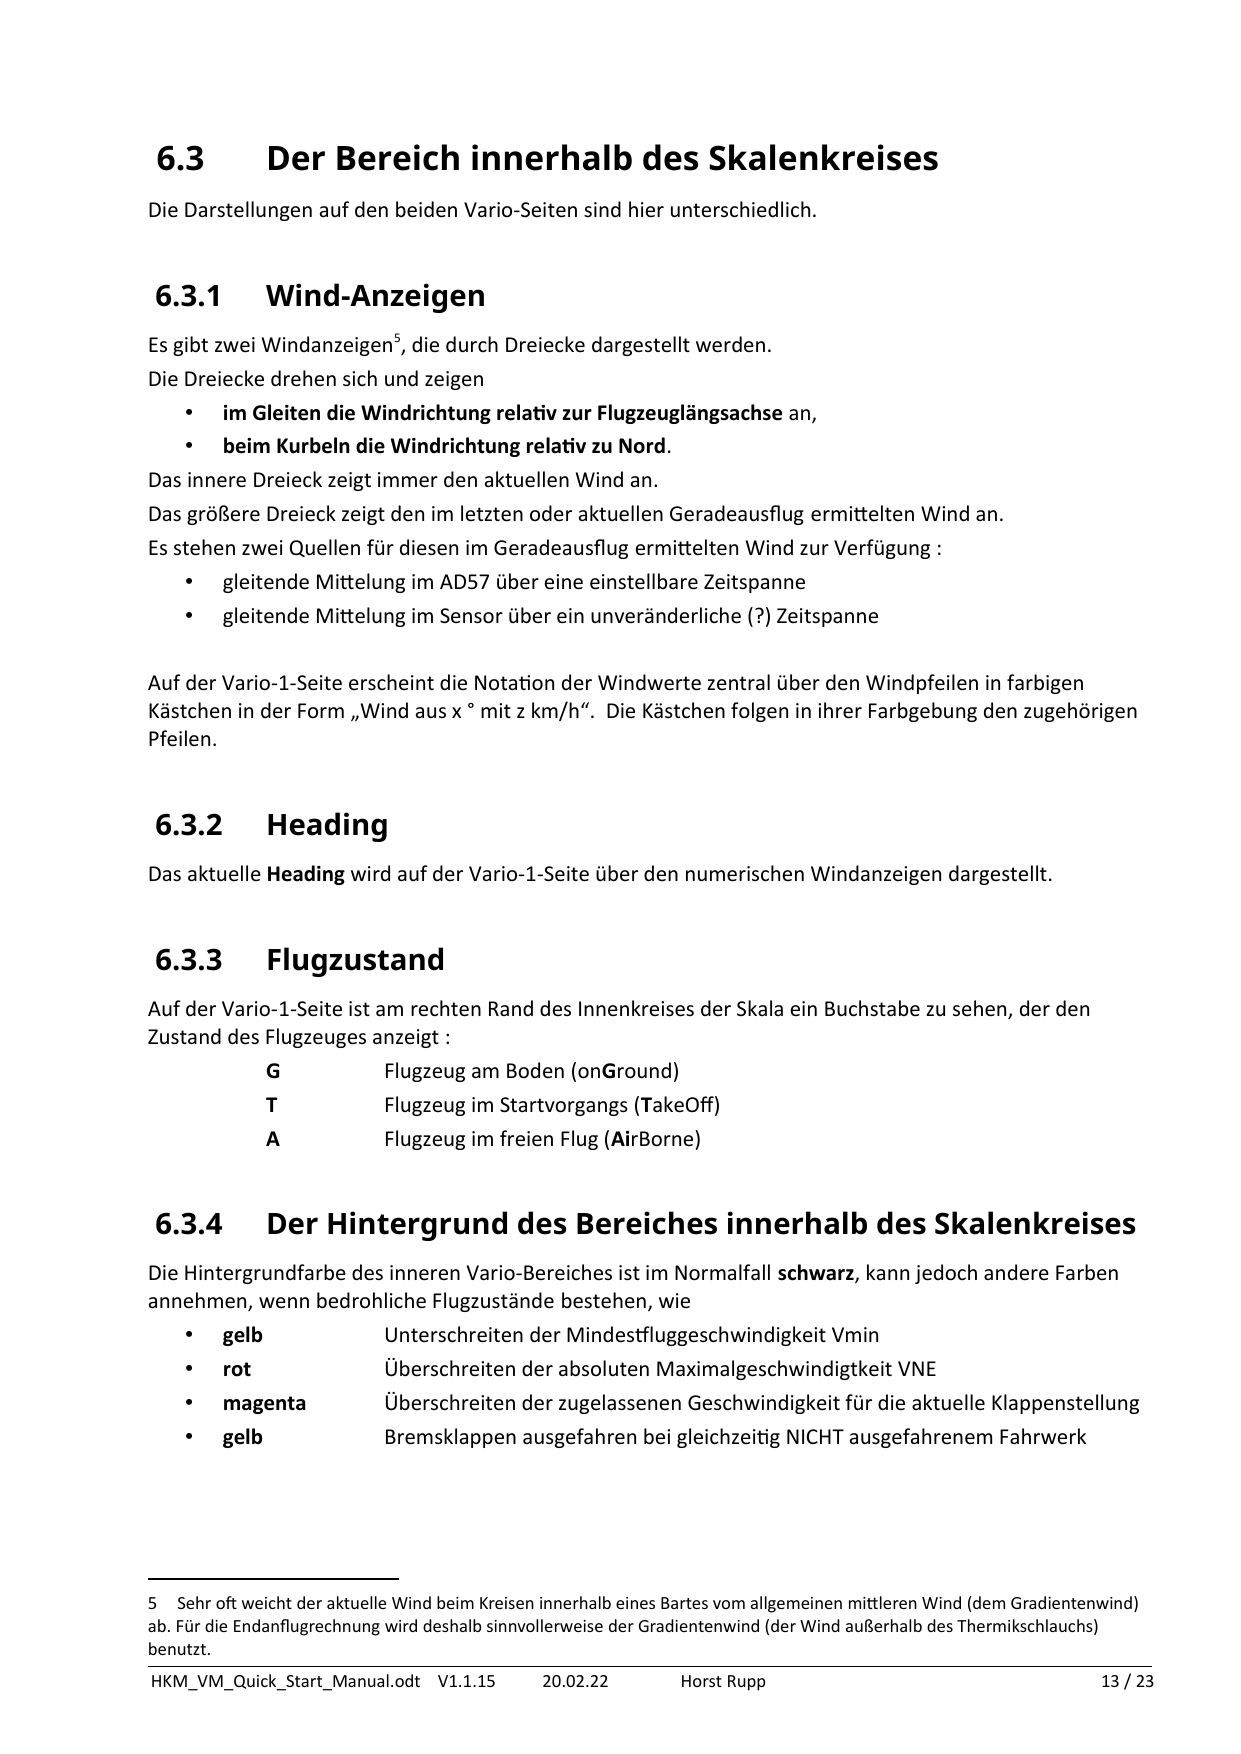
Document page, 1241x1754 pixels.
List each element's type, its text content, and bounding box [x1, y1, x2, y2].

list rot Überschreiten der absoluten Maximalgeschwindigtkeit VNE [185, 1354, 1152, 1382]
text Es gibt zwei Windanzeigen, die durch Dreiecke dargestellt werden. [148, 330, 1152, 358]
text Auf der Vario-1-Seite erscheint die Notation der Windwerte zentral über den Windpfeilen in farbigen Kästchen in der Form „Wind aus x ° mit z km/h“. Die Kästchen folgen in ihrer Farbgebung den zugehörigen Pfeilen. [148, 668, 1152, 753]
text Die Dreiecke drehen sich und zeigen [148, 364, 1152, 392]
text T Flugzeug im Startvorgangs (TakeOff) [148, 1090, 1152, 1118]
text Es stehen zwei Quellen für diesen im Geradeausflug ermittelten Wind zur Verfügung : [148, 533, 1152, 561]
text A Flugzeug im freien Flug (AirBorne) [148, 1124, 1152, 1152]
subtitle Der Hintergrund des Bereiches innerhalb des Skalenkreises [148, 1203, 1152, 1243]
list gelb Bremsklappen ausgefahren bei gleichzeitig NICHT ausgefahrenem Fahrwerk [185, 1422, 1152, 1450]
text G Flugzeug am Boden (onGround) [148, 1056, 1152, 1084]
text Das aktuelle Heading wird auf der Vario-1-Seite über den numerischen Windanzeigen dargestellt. [148, 859, 1152, 887]
list gleitende Mittelung im AD57 über eine einstellbare Zeitspanne [185, 567, 1152, 595]
text Auf der Vario-1-Seite ist am rechten Rand des Innenkreises der Skala ein Buchstabe zu sehen, der den Zustand des Flugzeuges anzeigt : [148, 994, 1152, 1050]
text Die Darstellungen auf den beiden Vario-Seiten sind hier unterschiedlich. [148, 195, 1152, 223]
text Das größere Dreieck zeigt den im letzten oder aktuellen Geradeausflug ermittelten Wind an. [148, 499, 1152, 527]
list beim Kurbeln die Windrichtung relativ zu Nord. [185, 432, 1152, 459]
subtitle Heading [148, 804, 1152, 844]
text Die Hintergrundfarbe des inneren Vario-Bereiches ist im Normalfall schwarz, kann jedoch andere Farben annehmen, wenn bedrohliche Flugzustände bestehen, wie [148, 1258, 1152, 1314]
subtitle Wind-Anzeigen [148, 274, 1152, 314]
subtitle Flugzustand [148, 939, 1152, 979]
list im Gleiten die Windrichtung relativ zur Flugzeuglängsachse an, [185, 398, 1152, 426]
list magenta Überschreiten der zugelassenen Geschwindigkeit für die aktuelle Klappenstellung [185, 1388, 1152, 1416]
list gleitende Mittelung im Sensor über ein unveränderliche (?) Zeitspanne [185, 601, 1152, 629]
text Das innere Dreieck zeigt immer den aktuellen Wind an. [148, 465, 1152, 493]
text Sehr oft weicht der aktuelle Wind beim Kreisen innerhalb eines Bartes vom allgemeinen mittleren Wind (dem Gradientenwind) ab. Für die Endanflugrechnung wird deshalb sinnvollerweise der Gradientenwind (der Wind außerhalb des Thermikschlauchs) benutzt. [148, 1591, 1152, 1660]
list gelb Unterschreiten der Mindestfluggeschwindigkeit Vmin [185, 1320, 1152, 1348]
subtitle Der Bereich innerhalb des Skalenkreises [148, 134, 1152, 180]
